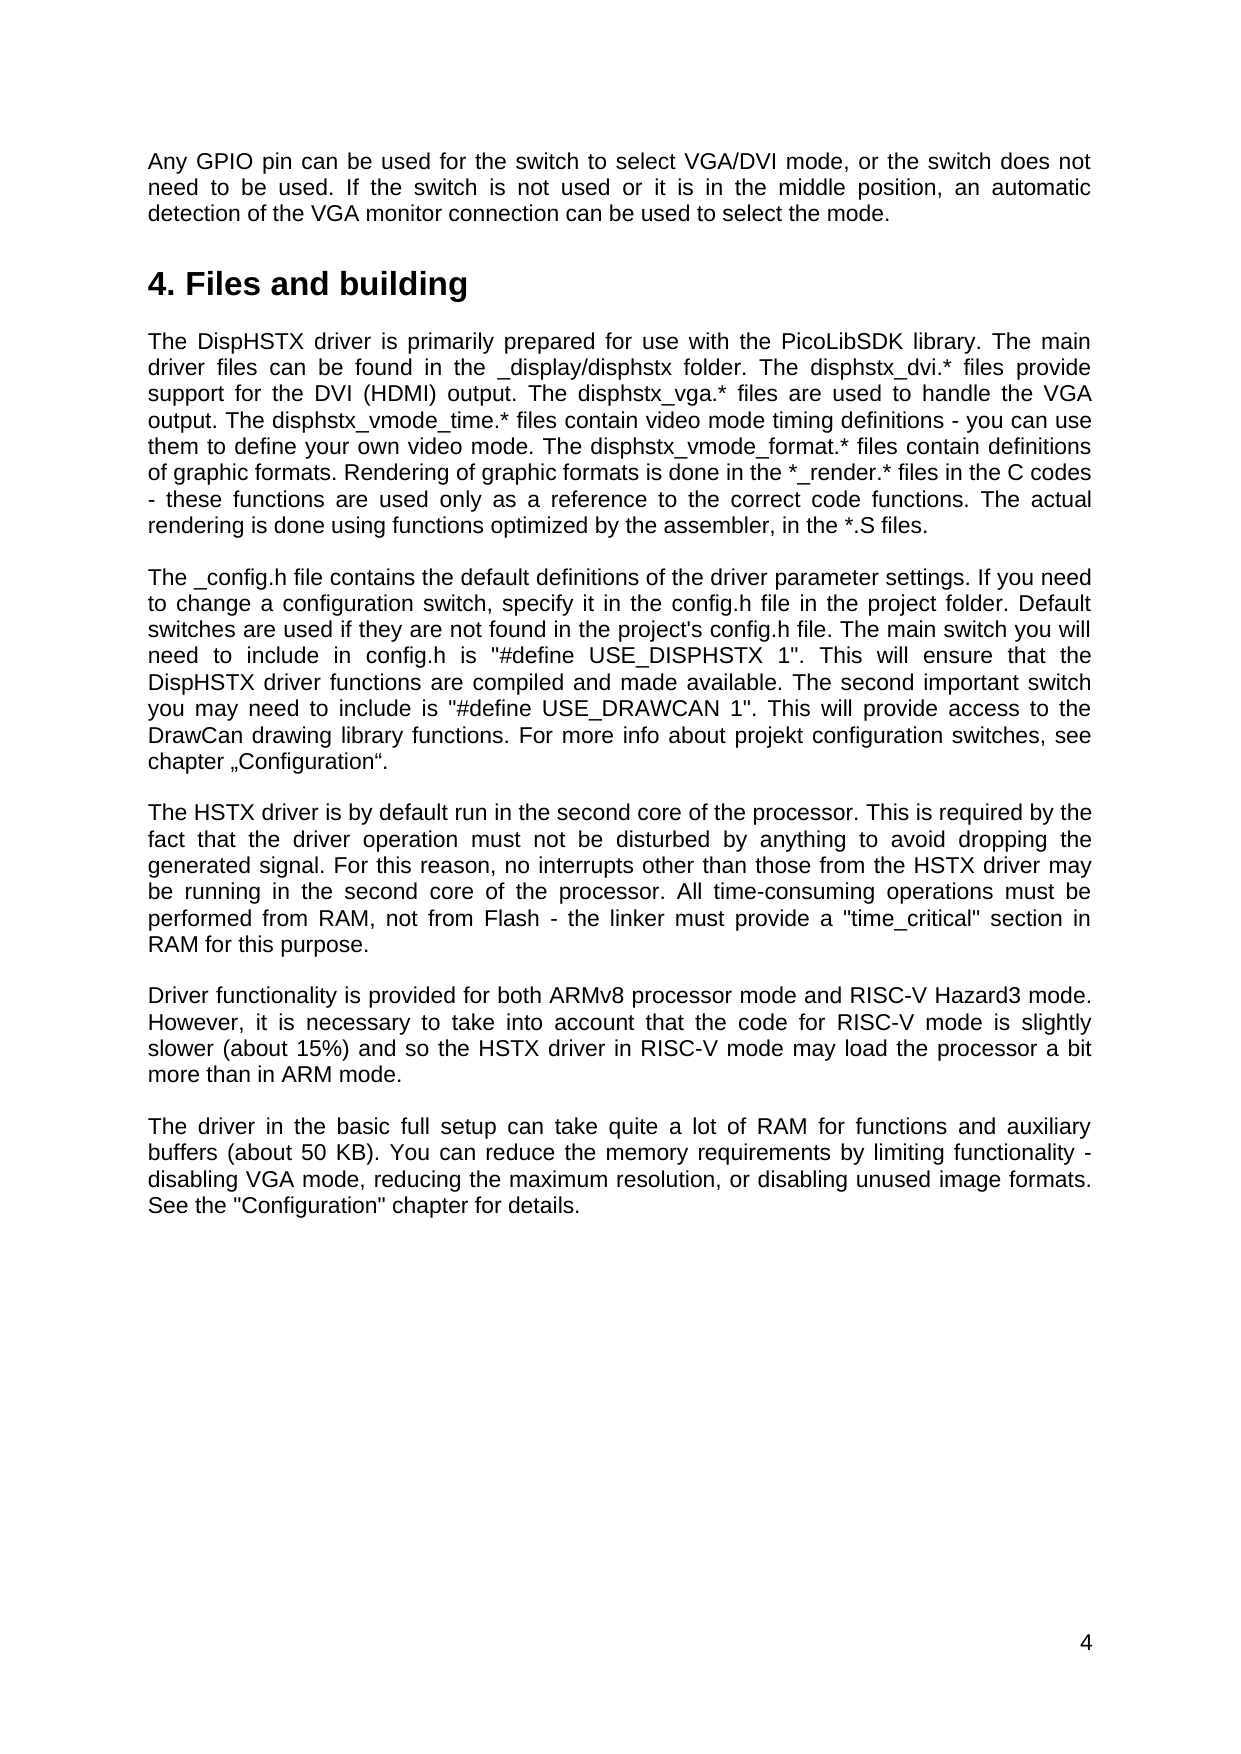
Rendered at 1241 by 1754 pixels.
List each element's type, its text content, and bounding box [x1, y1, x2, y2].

text The driver in the basic full setup can take quite a lot of RAM for functions and auxiliary buffers (about 50 KB). You can reduce the memory requirements by limiting functionality - disabling VGA mode, reducing the maximum resolution, or disabling unused image formats. See the "Configuration" chapter for details. [148, 1113, 1093, 1218]
text Any GPIO pin can be used for the switch to select VGA/DVI mode, or the switch does not need to be used. If the switch is not used or it is in the middle position, an automatic detection of the VGA monitor connection can be used to select the mode. [148, 148, 1093, 227]
text The HSTX driver is by default run in the second core of the processor. This is required by the fact that the driver operation must not be disturbed by anything to avoid dropping the generated signal. For this reason, no interrupts other than those from the HSTX driver may be running in the second core of the processor. All time-consuming operations must be performed from RAM, not from Flash - the linker must provide a "time_critical" section in RAM for this purpose. [148, 799, 1093, 957]
text The _config.h file contains the default definitions of the driver parameter settings. If you need to change a configuration switch, specify it in the config.h file in the project folder. Default switches are used if they are not found in the project's config.h file. The main switch you will need to include in config.h is "#define USE_DISPHSTX 1". This will ensure that the DispHSTX driver functions are compiled and made available. The second important switch you may need to include is "#define USE_DRAWCAN 1". This will provide access to the DrawCan drawing library functions. For more info about projekt configuration switches, see chapter „Configuration“. [148, 563, 1093, 774]
text The DispHSTX driver is primarily prepared for use with the PicoLibSDK library. The main driver files can be found in the _display/disphstx folder. The disphstx_dvi.* files provide support for the DVI (HDMI) output. The disphstx_vga.* files are used to handle the VGA output. The disphstx_vmode_time.* files contain video mode timing definitions - you can use them to define your own video mode. The disphstx_vmode_format.* files contain definitions of graphic formats. Rendering of graphic formats is done in the *_render.* files in the C codes - these functions are used only as a reference to the correct code functions. The actual rendering is done using functions optimized by the assembler, in the *.S files. [148, 328, 1093, 538]
subtitle Files and building [148, 264, 1093, 303]
text Driver functionality is provided for both ARMv8 processor mode and RISC-V Hazard3 mode. However, it is necessary to take into account that the code for RISC-V mode is slightly slower (about 15%) and so the HSTX driver in RISC-V mode may load the processor a bit more than in ARM mode. [148, 982, 1093, 1088]
